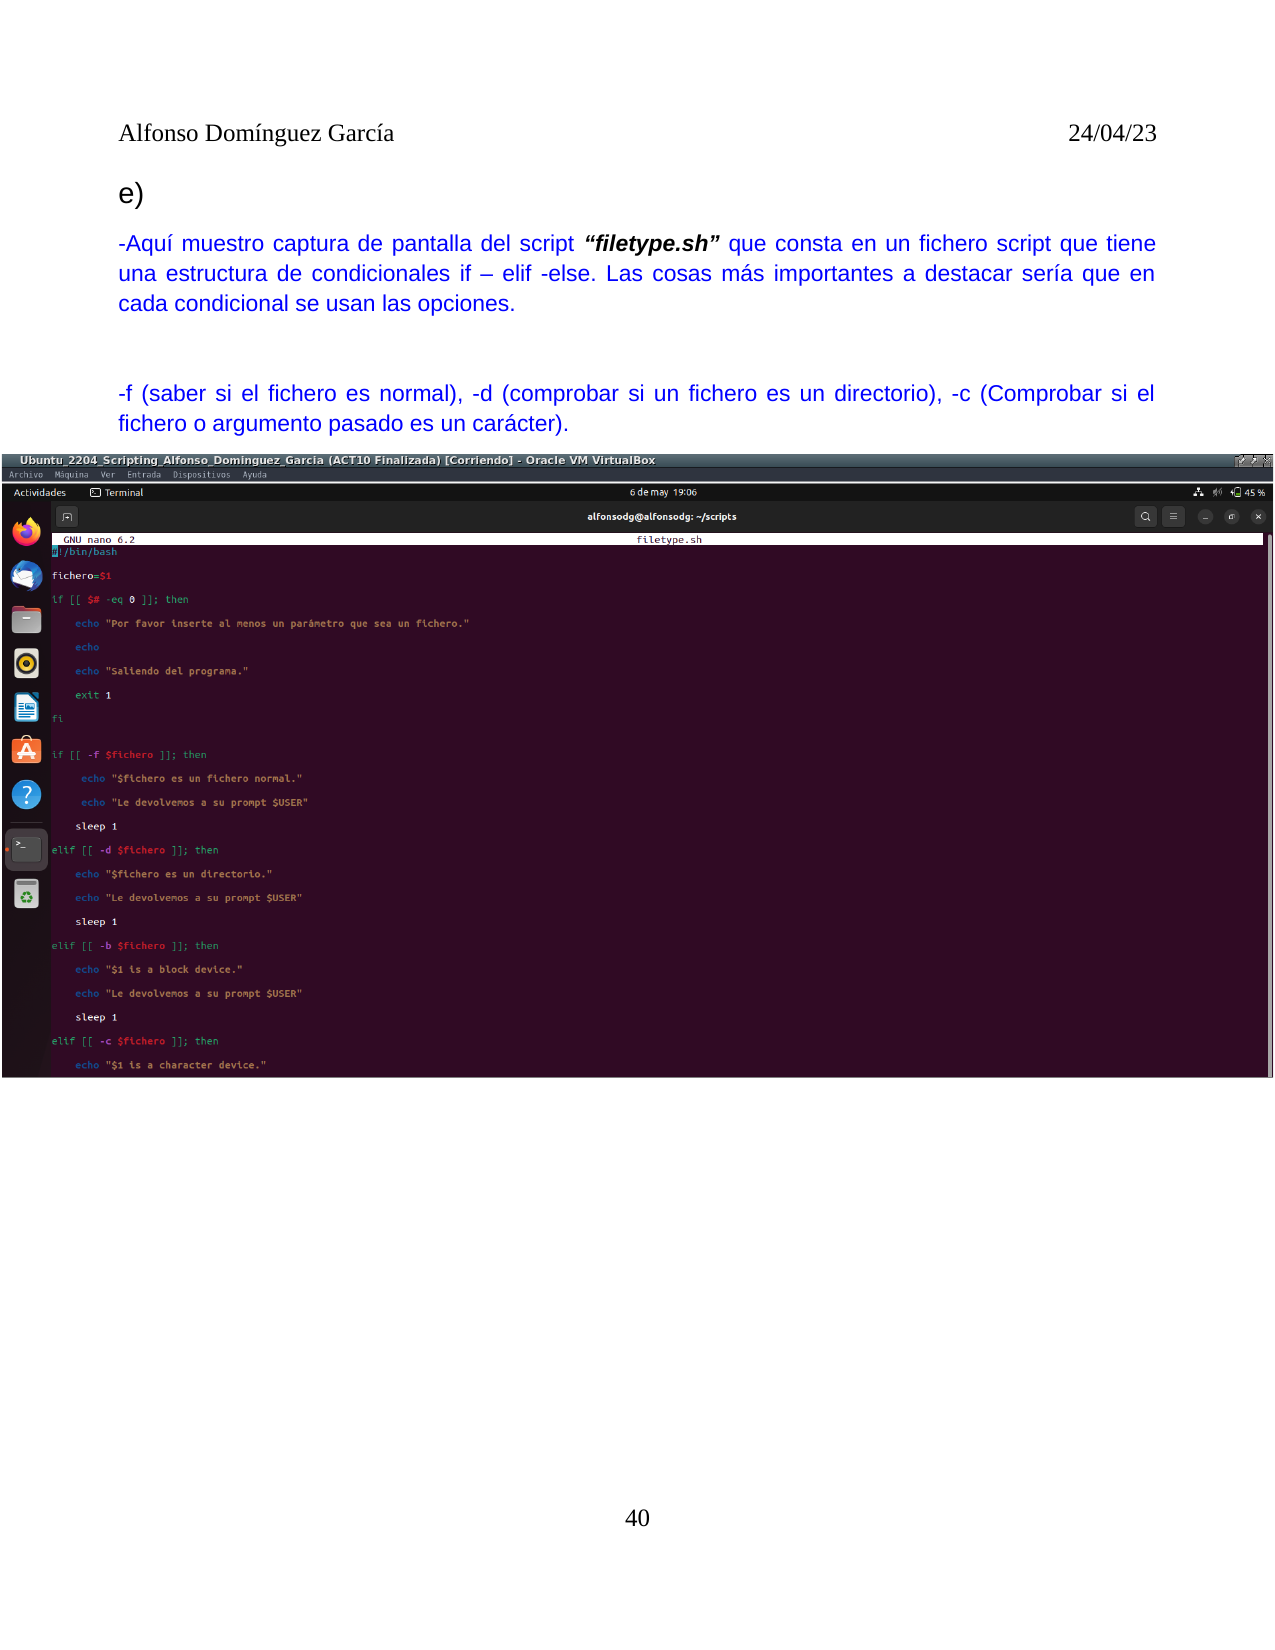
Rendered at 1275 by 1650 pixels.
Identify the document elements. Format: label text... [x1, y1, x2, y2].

text -Aquí muestro captura de pantalla del script “filetype.sh” que consta en un fichero script que tiene una estructura de condicionales if – elif -else. Las cosas más importantes a destacar sería que en cada condicional se usan las opciones. [118, 229, 1157, 316]
picture [1, 454, 1274, 1078]
text e) [118, 176, 1157, 210]
text -f (saber si el fichero es normal), -d (comprobar si un fichero es un directorio), -c (Comprobar si el fichero o argumento pasado es un carácter). [118, 379, 1157, 436]
